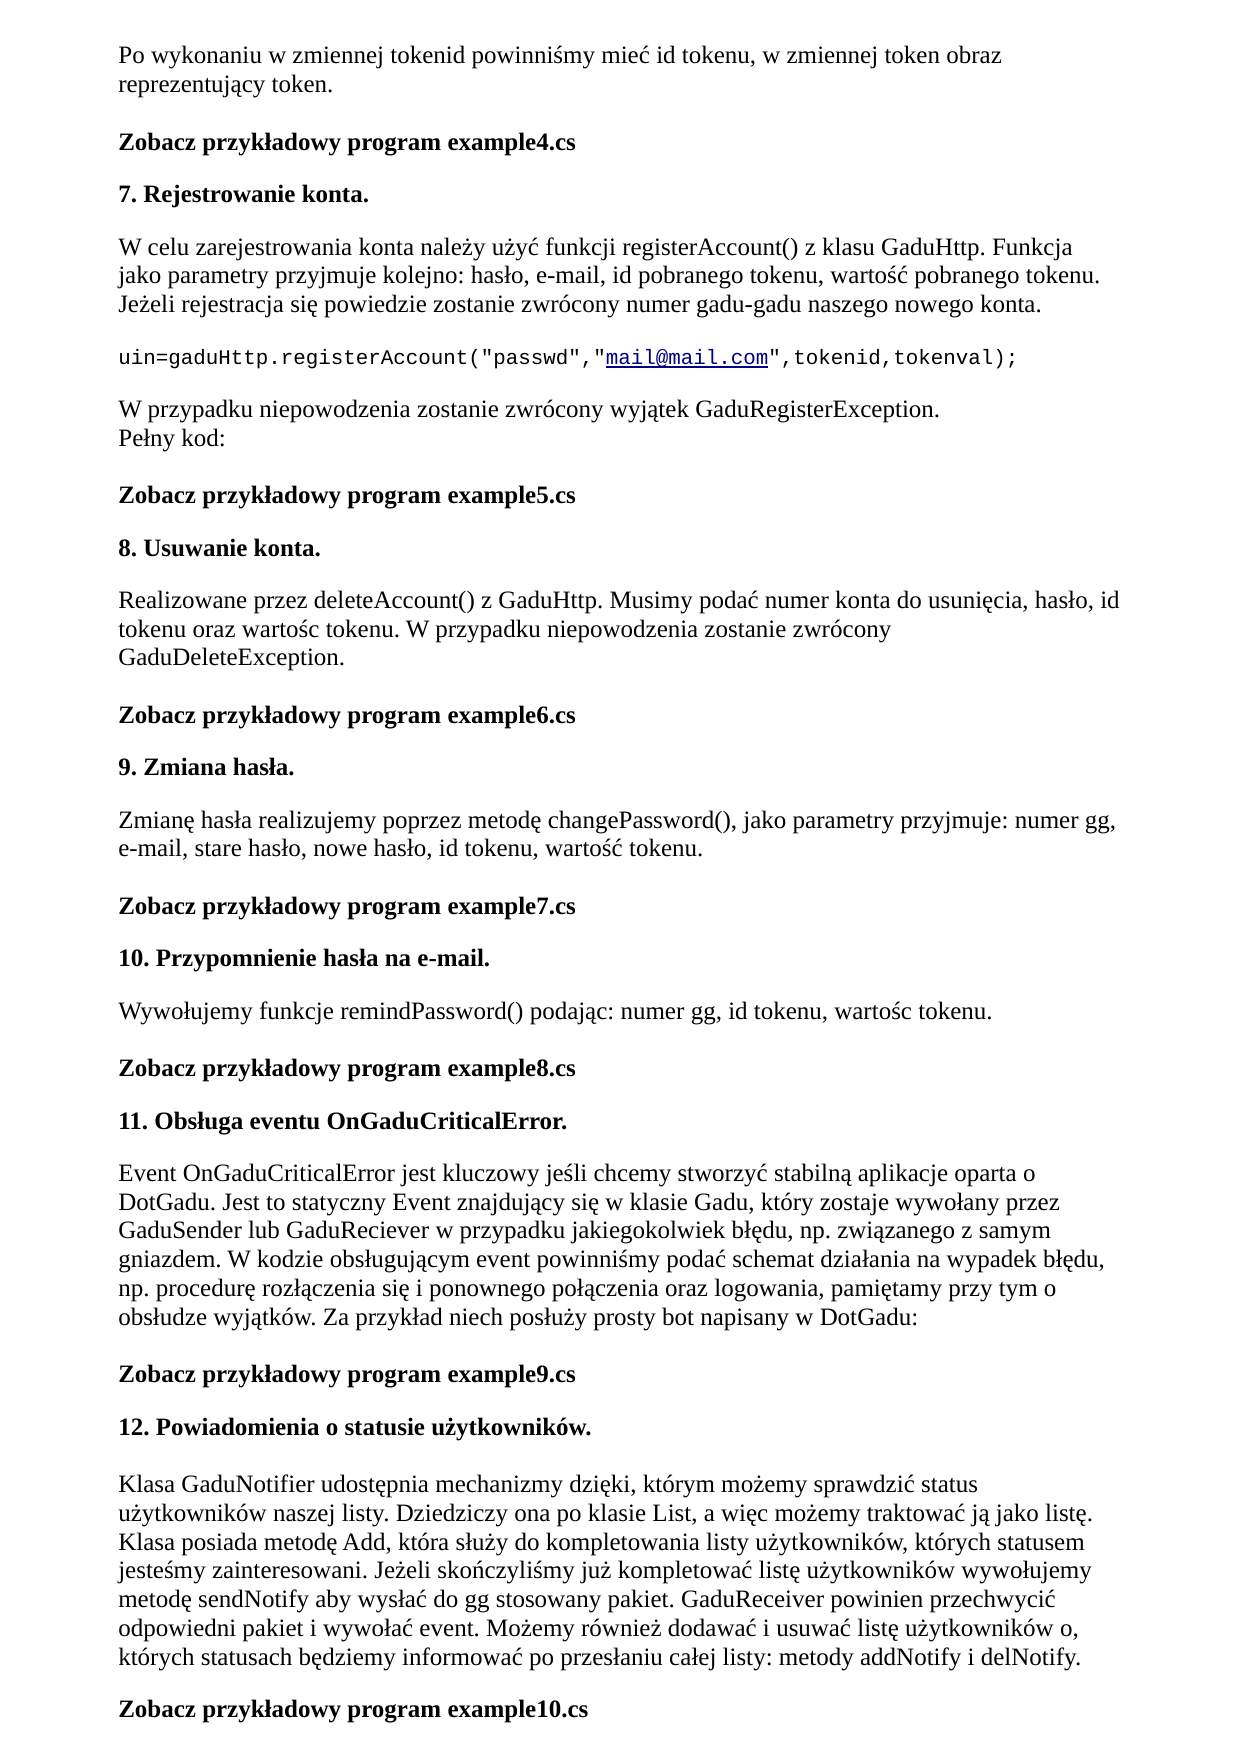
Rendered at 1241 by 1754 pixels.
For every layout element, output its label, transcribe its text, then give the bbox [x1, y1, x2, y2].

text 9. Zmiana hasła. [118, 752, 1122, 781]
text Event OnGaduCriticalError jest kluczowy jeśli chcemy stworzyć stabilną aplikacje oparta o DotGadu. Jest to statyczny Event znajdujący się w klasie Gadu, który zostaje wywołany przez GaduSender lub GaduReciever w przypadku jakiegokolwiek błędu, np. związanego z samym gniazdem. W kodzie obsługującym event powinniśmy podać schemat działania na wypadek błędu, np. procedurę rozłączenia się i ponownego połączenia oraz logowania, pamiętamy przy tym o obsłudze wyjątków. Za przykład niech posłuży prosty bot napisany w DotGadu: [118, 1158, 1122, 1331]
text Zobacz przykładowy program example10.cs [118, 1694, 1122, 1723]
text Realizowane przez deleteAccount() z GaduHttp. Musimy podać numer konta do usunięcia, hasło, id tokenu oraz wartośc tokenu. W przypadku niepowodzenia zostanie zwrócony GaduDeleteException. [118, 585, 1122, 671]
text Zobacz przykładowy program example9.cs [118, 1359, 1122, 1388]
text Po wykonaniu w zmiennej tokenid powinniśmy mieć id tokenu, w zmiennej token obraz reprezentujący token. [118, 41, 1122, 98]
text 11. Obsługa eventu OnGaduCriticalError. [118, 1106, 1122, 1134]
text Zobacz przykładowy program example6.cs [118, 700, 1122, 729]
text Wywołujemy funkcje remindPassword() podając: numer gg, id tokenu, wartośc tokenu. [118, 996, 1122, 1024]
text W przypadku niepowodzenia zostanie zwrócony wyjątek GaduRegisterException. [118, 394, 1122, 423]
text Pełny kod: [118, 423, 1122, 451]
text Klasa GaduNotifier udostępnia mechanizmy dzięki, którym możemy sprawdzić status użytkowników naszej listy. Dziedziczy ona po klasie List, a więc możemy traktować ją jako listę. Klasa posiada metodę Add, która służy do kompletowania listy użytkowników, których statusem jesteśmy zainteresowani. Jeżeli skończyliśmy już kompletować listę użytkowników wywołujemy metodę sendNotify aby wysłać do gg stosowany pakiet. GaduReceiver powinien przechwycić odpowiedni pakiet i wywołać event. Możemy również dodawać i usuwać listę użytkowników o, których statusach będziemy informować po przesłaniu całej listy: metody addNotify i delNotify. [118, 1469, 1122, 1671]
text 8. Usuwanie konta. [118, 533, 1122, 561]
text 7. Rejestrowanie konta. [118, 179, 1122, 208]
text Zobacz przykładowy program example8.cs [118, 1053, 1122, 1082]
text uin=gaduHttp.registerAccount("passwd","mail@mail.com",tokenid,tokenval); [118, 347, 1122, 370]
text Zmianę hasła realizujemy poprzez metodę changePassword(), jako parametry przyjmuje: numer gg, e-mail, stare hasło, nowe hasło, id tokenu, wartość tokenu. [118, 805, 1122, 862]
text 12. Powiadomienia o statusie użytkowników. [118, 1412, 1122, 1441]
text Zobacz przykładowy program example4.cs [118, 127, 1122, 156]
text Zobacz przykładowy program example5.cs [118, 480, 1122, 509]
text W celu zarejestrowania konta należy użyć funkcji registerAccount() z klasu GaduHttp. Funkcja jako parametry przyjmuje kolejno: hasło, e-mail, id pobranego tokenu, wartość pobranego tokenu. Jeżeli rejestracja się powiedzie zostanie zwrócony numer gadu-gadu naszego nowego konta. [118, 232, 1122, 318]
text Zobacz przykładowy program example7.cs [118, 891, 1122, 920]
text 10. Przypomnienie hasła na e-mail. [118, 943, 1122, 972]
